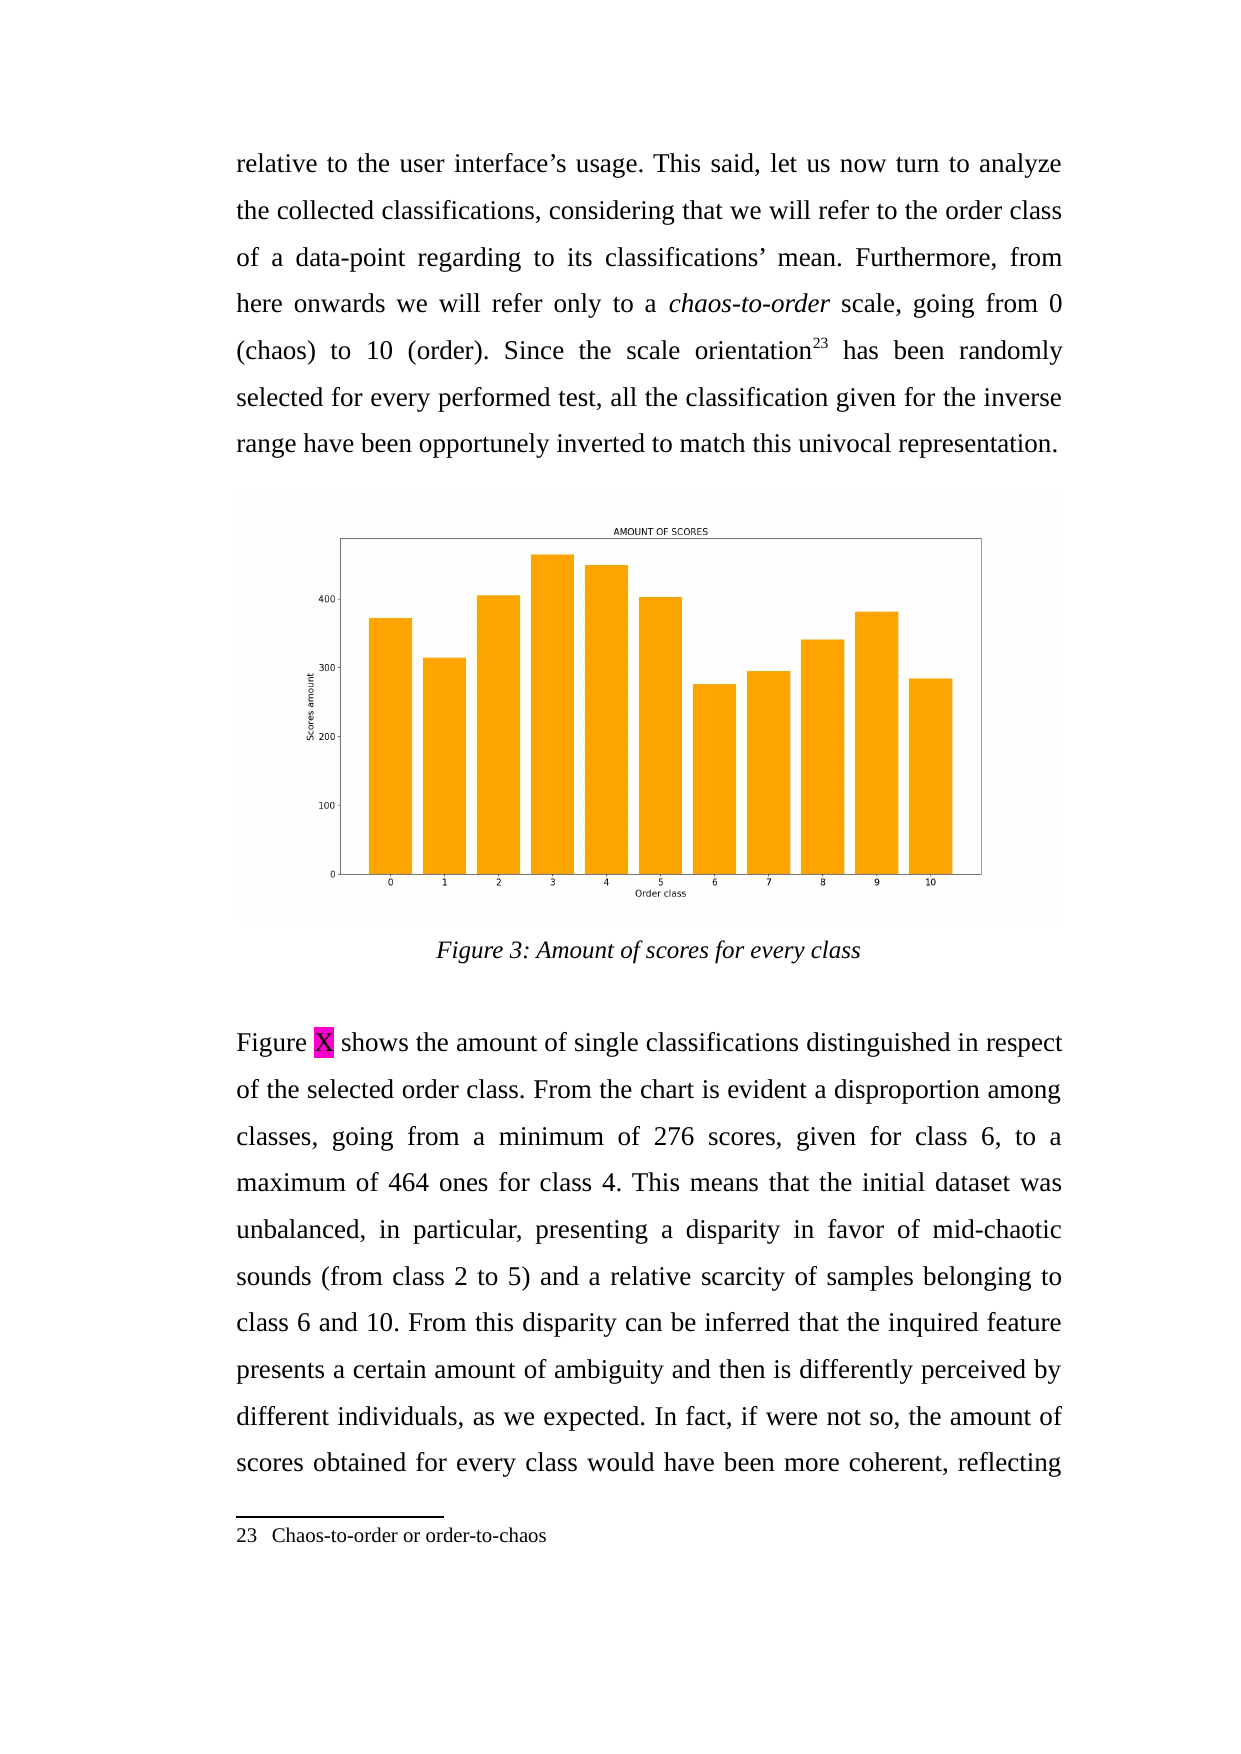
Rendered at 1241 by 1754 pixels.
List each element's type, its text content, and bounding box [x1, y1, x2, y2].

text Chaos-to-order or order-to-chaos [236, 1523, 1063, 1547]
text Figure 3: Amount of scores for every class [236, 922, 1063, 964]
text Figure X shows the amount of single classifications distinguished in respect of the selected order class. From the chart is evident a disproportion among classes, going from a minimum of 276 scores, given for class 6, to a maximum of 464 ones for class 4. This means that the initial dataset was unbalanced, in particular, presenting a disparity in favor of mid-chaotic sounds (from class 2 to 5) and a relative scarcity of samples belonging to class 6 and 10. From this disparity can be inferred that the inquired feature presents a certain amount of ambiguity and then is differently perceived by different individuals, as we expected. In fact, if were not so, the amount of scores obtained for every class would have been more coherent, reflecting [236, 1027, 1063, 1478]
picture [236, 486, 1063, 922]
text relative to the user interface’s usage. This said, let us now turn to analyze the collected classifications, considering that we will refer to the order class of a data-point regarding to its classifications’ mean. Furthermore, from here onwards we will refer only to a chaos-to-order scale, going from 0 (chaos) to 10 (order). Since the scale orientation has been randomly selected for every performed test, all the classification given for the inverse range have been opportunely inverted to match this univocal representation. [236, 148, 1063, 459]
